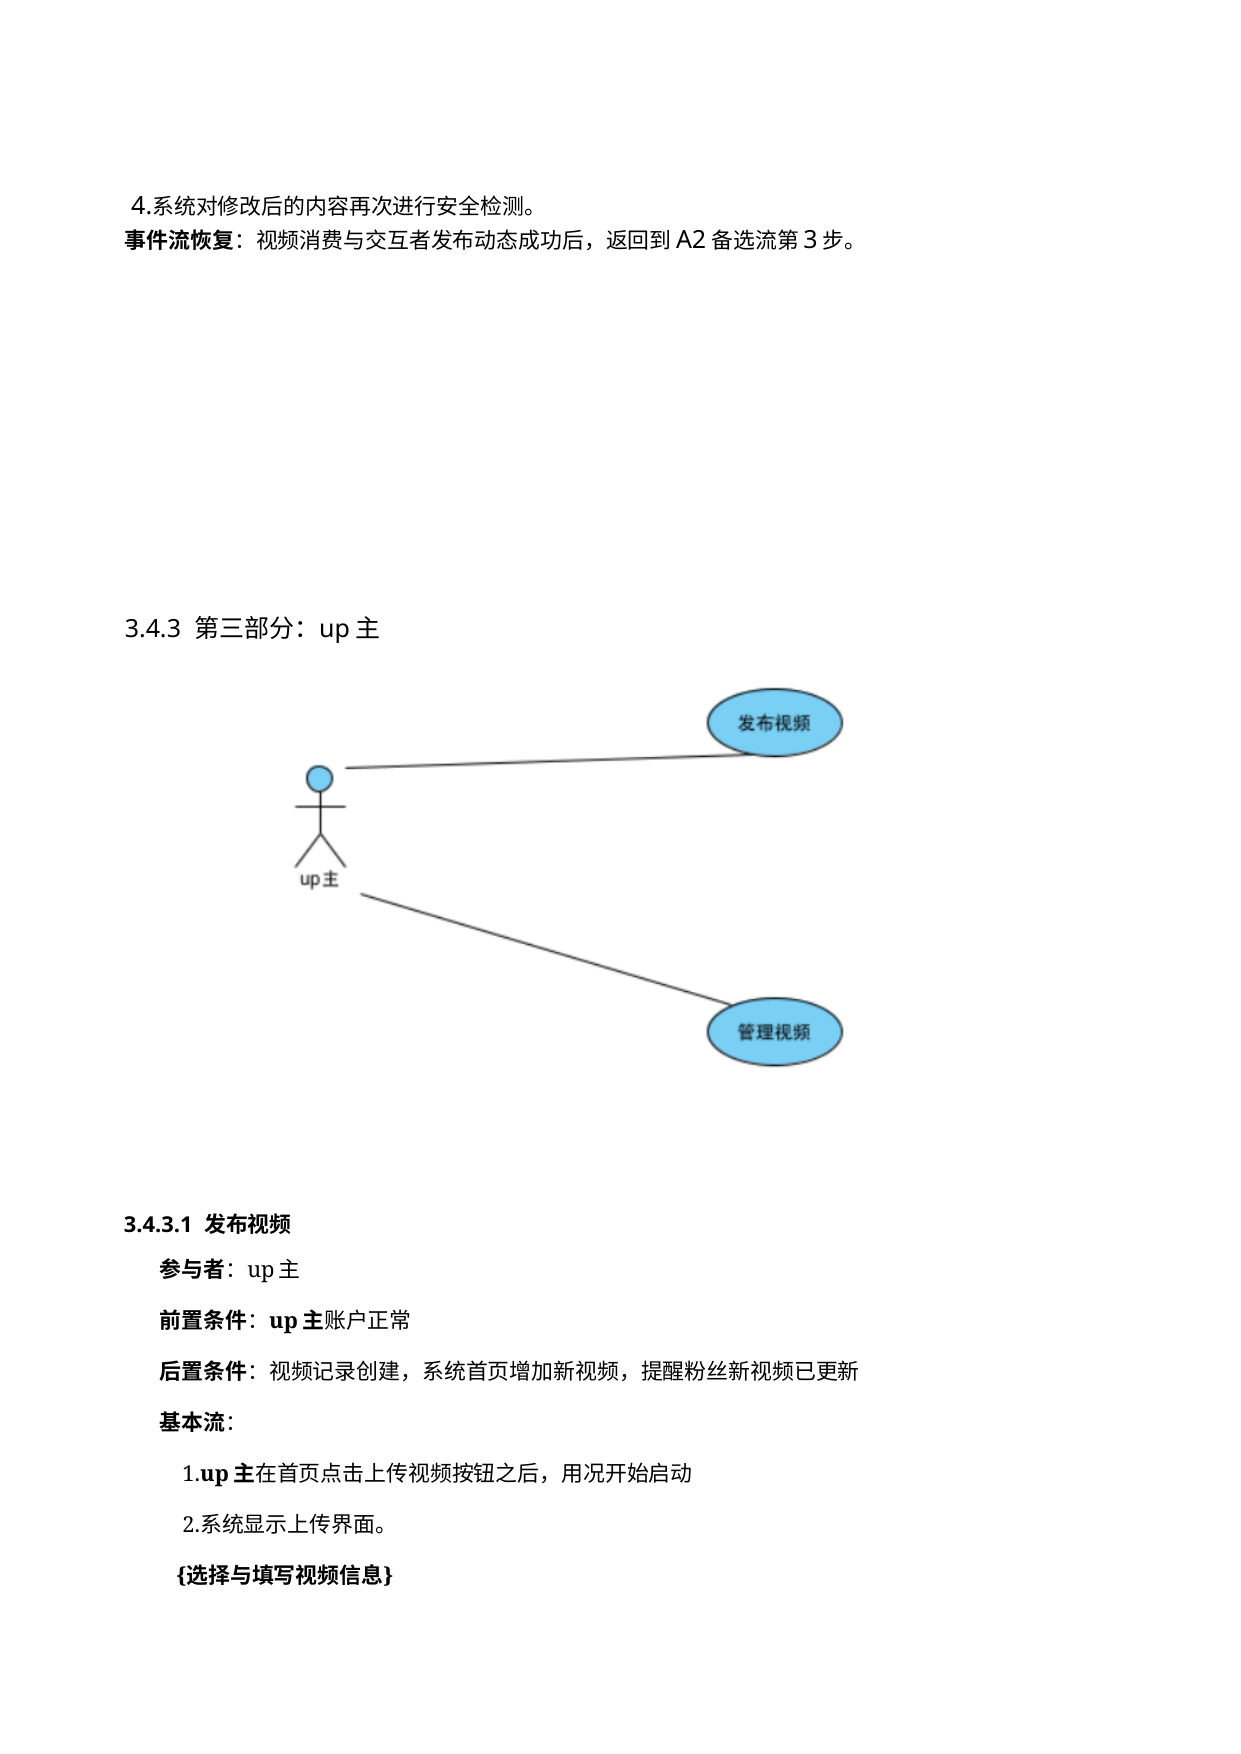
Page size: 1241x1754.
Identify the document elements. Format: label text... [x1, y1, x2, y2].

subtitle 第三部分：up主 [118, 608, 1122, 644]
text 基本流： [118, 1405, 1122, 1437]
text 4.系统对修改后的内容再次进行安全检测。 [118, 188, 1122, 222]
text 前置条件：up主账户正常 [118, 1303, 1122, 1335]
text {选择与填写视频信息} [118, 1558, 1122, 1589]
text 事件流恢复：视频消费与交互者发布动态成功后，返回到A2备选流第3步。 [118, 222, 1122, 256]
picture [233, 651, 1007, 1124]
text 参与者：up主 [118, 1252, 1122, 1284]
text 2.系统显示上传界面。 [118, 1507, 1122, 1538]
text 1.up主在首页点击上传视频按钮之后，用况开始启动 [118, 1456, 1122, 1487]
text 后置条件：视频记录创建，系统首页增加新视频，提醒粉丝新视频已更新 [118, 1354, 1122, 1386]
subtitle 发布视频 [118, 1207, 1122, 1239]
